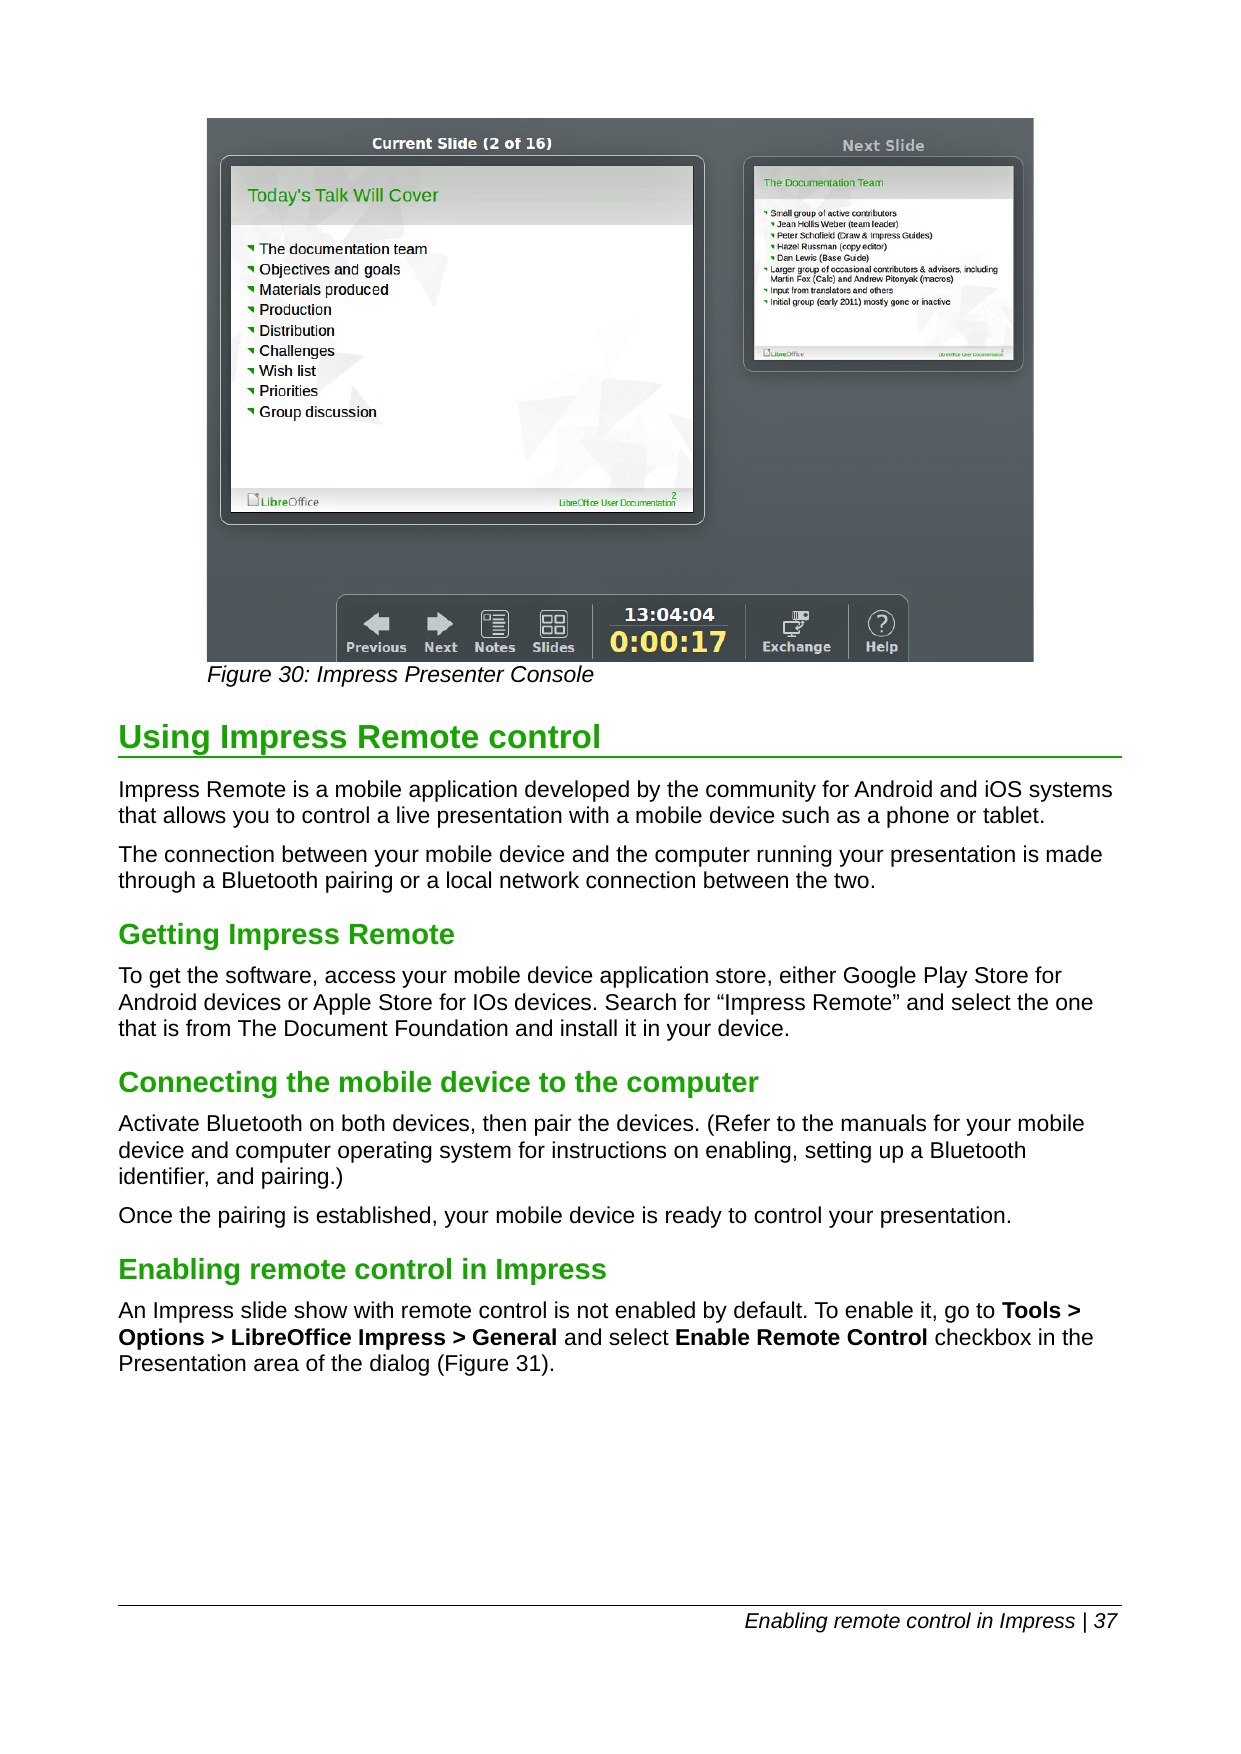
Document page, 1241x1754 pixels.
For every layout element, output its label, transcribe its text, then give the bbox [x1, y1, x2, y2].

subtitle Connecting the mobile device to the computer [118, 1065, 1122, 1099]
subtitle Getting Impress Remote [118, 917, 1122, 951]
picture [206, 118, 1034, 662]
text To get the software, access your mobile device application store, either Google Play Store for Android devices or Apple Store for IOs devices. Search for “Impress Remote” and select the one that is from The Document Foundation and install it in your device. [118, 962, 1122, 1041]
text Impress Remote is a mobile application developed by the community for Android and iOS systems that allows you to control a live presentation with a mobile device such as a phone or tablet. [118, 776, 1122, 828]
text Once the pairing is established, your mobile device is ready to control your presentation. [118, 1202, 1122, 1228]
subtitle Enabling remote control in Impress [118, 1252, 1122, 1286]
text Activate Bluetooth on both devices, then pair the devices. (Refer to the manuals for your mobile device and computer operating system for instructions on enabling, setting up a Bluetooth identifier, and pairing.) [118, 1110, 1122, 1189]
subtitle Using Impress Remote control [118, 717, 1122, 756]
text Figure 30: Impress Presenter Console [207, 662, 1033, 688]
text The connection between your mobile device and the computer running your presentation is made through a Bluetooth pairing or a local network connection between the two. [118, 841, 1122, 893]
text An Impress slide show with remote control is not enabled by default. To enable it, go to Tools > Options > LibreOffice Impress > General and select Enable Remote Control checkbox in the Presentation area of the dialog (Figure 31). [118, 1297, 1122, 1376]
